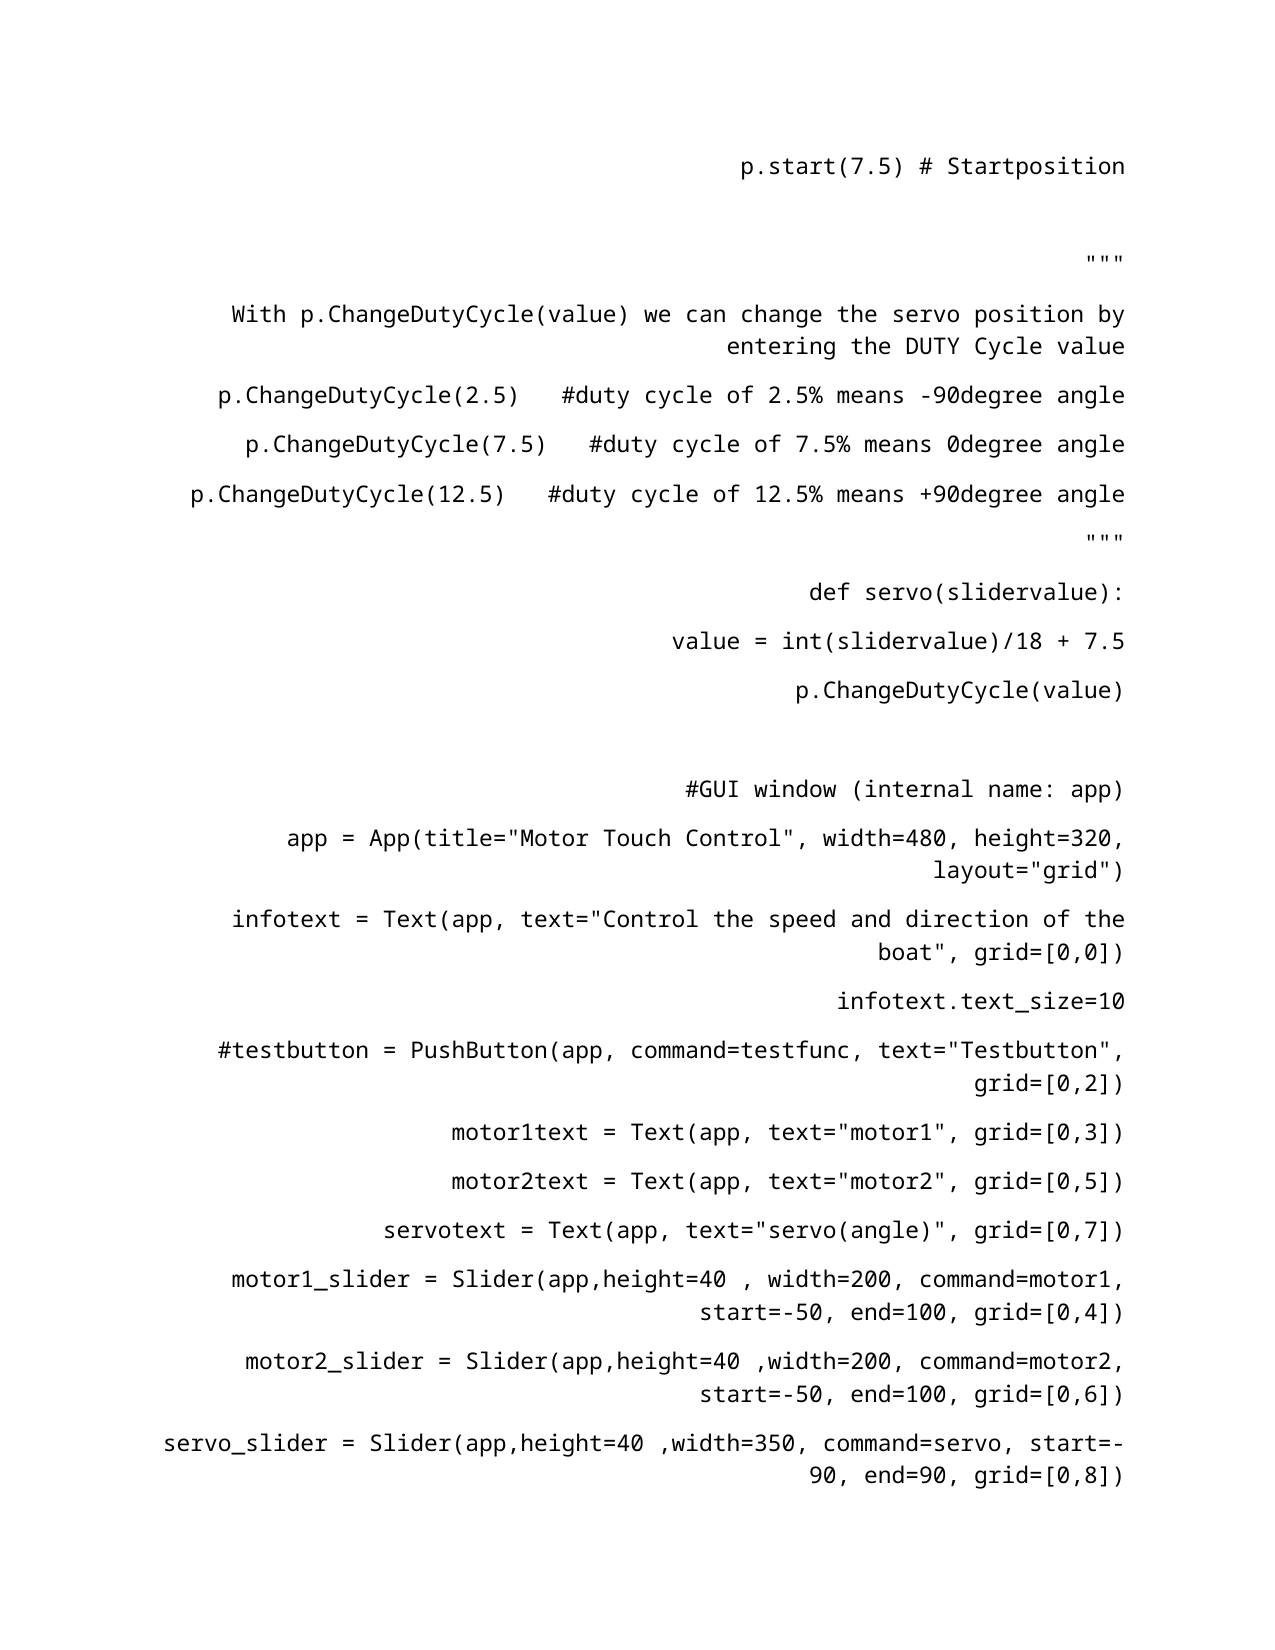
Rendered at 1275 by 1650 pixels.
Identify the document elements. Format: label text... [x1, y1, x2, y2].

text p.ChangeDutyCycle(value) [150, 674, 1125, 705]
text #testbutton = PushButton(app, command=testfunc, text="Testbutton", grid=[0,2]) [150, 1034, 1125, 1098]
text motor2text = Text(app, text="motor2", grid=[0,5]) [150, 1165, 1125, 1196]
text motor1_slider = Slider(app,height=40 , width=200, command=motor1, start=-50, end=100, grid=[0,4]) [150, 1263, 1125, 1327]
text servotext = Text(app, text="servo(angle)", grid=[0,7]) [150, 1214, 1125, 1245]
text app = App(title="Motor Touch Control", width=480, height=320, layout="grid") [150, 822, 1125, 885]
text p.ChangeDutyCycle(2.5) #duty cycle of 2.5% means -90degree angle [150, 379, 1125, 410]
text p.start(7.5) # Startposition [150, 150, 1125, 181]
text #GUI window (internal name: app) [150, 772, 1125, 804]
text p.ChangeDutyCycle(7.5) #duty cycle of 7.5% means 0degree angle [150, 428, 1125, 459]
text """ [150, 248, 1125, 279]
text motor2_slider = Slider(app,height=40 ,width=200, command=motor2, start=-50, end=100, grid=[0,6]) [150, 1345, 1125, 1409]
text """ [150, 527, 1125, 558]
text infotext = Text(app, text="Control the speed and direction of the boat", grid=[0,0]) [150, 903, 1125, 967]
text value = int(slidervalue)/18 + 7.5 [150, 625, 1125, 656]
text def servo(slidervalue): [150, 576, 1125, 607]
text With p.ChangeDutyCycle(value) we can change the servo position by entering the DUTY Cycle value [150, 297, 1125, 361]
text servo_slider = Slider(app,height=40 ,width=350, command=servo, start=-90, end=90, grid=[0,8]) [150, 1427, 1125, 1490]
text p.ChangeDutyCycle(12.5) #duty cycle of 12.5% means +90degree angle [150, 477, 1125, 509]
text infotext.text_size=10 [150, 985, 1125, 1016]
text motor1text = Text(app, text="motor1", grid=[0,3]) [150, 1116, 1125, 1147]
